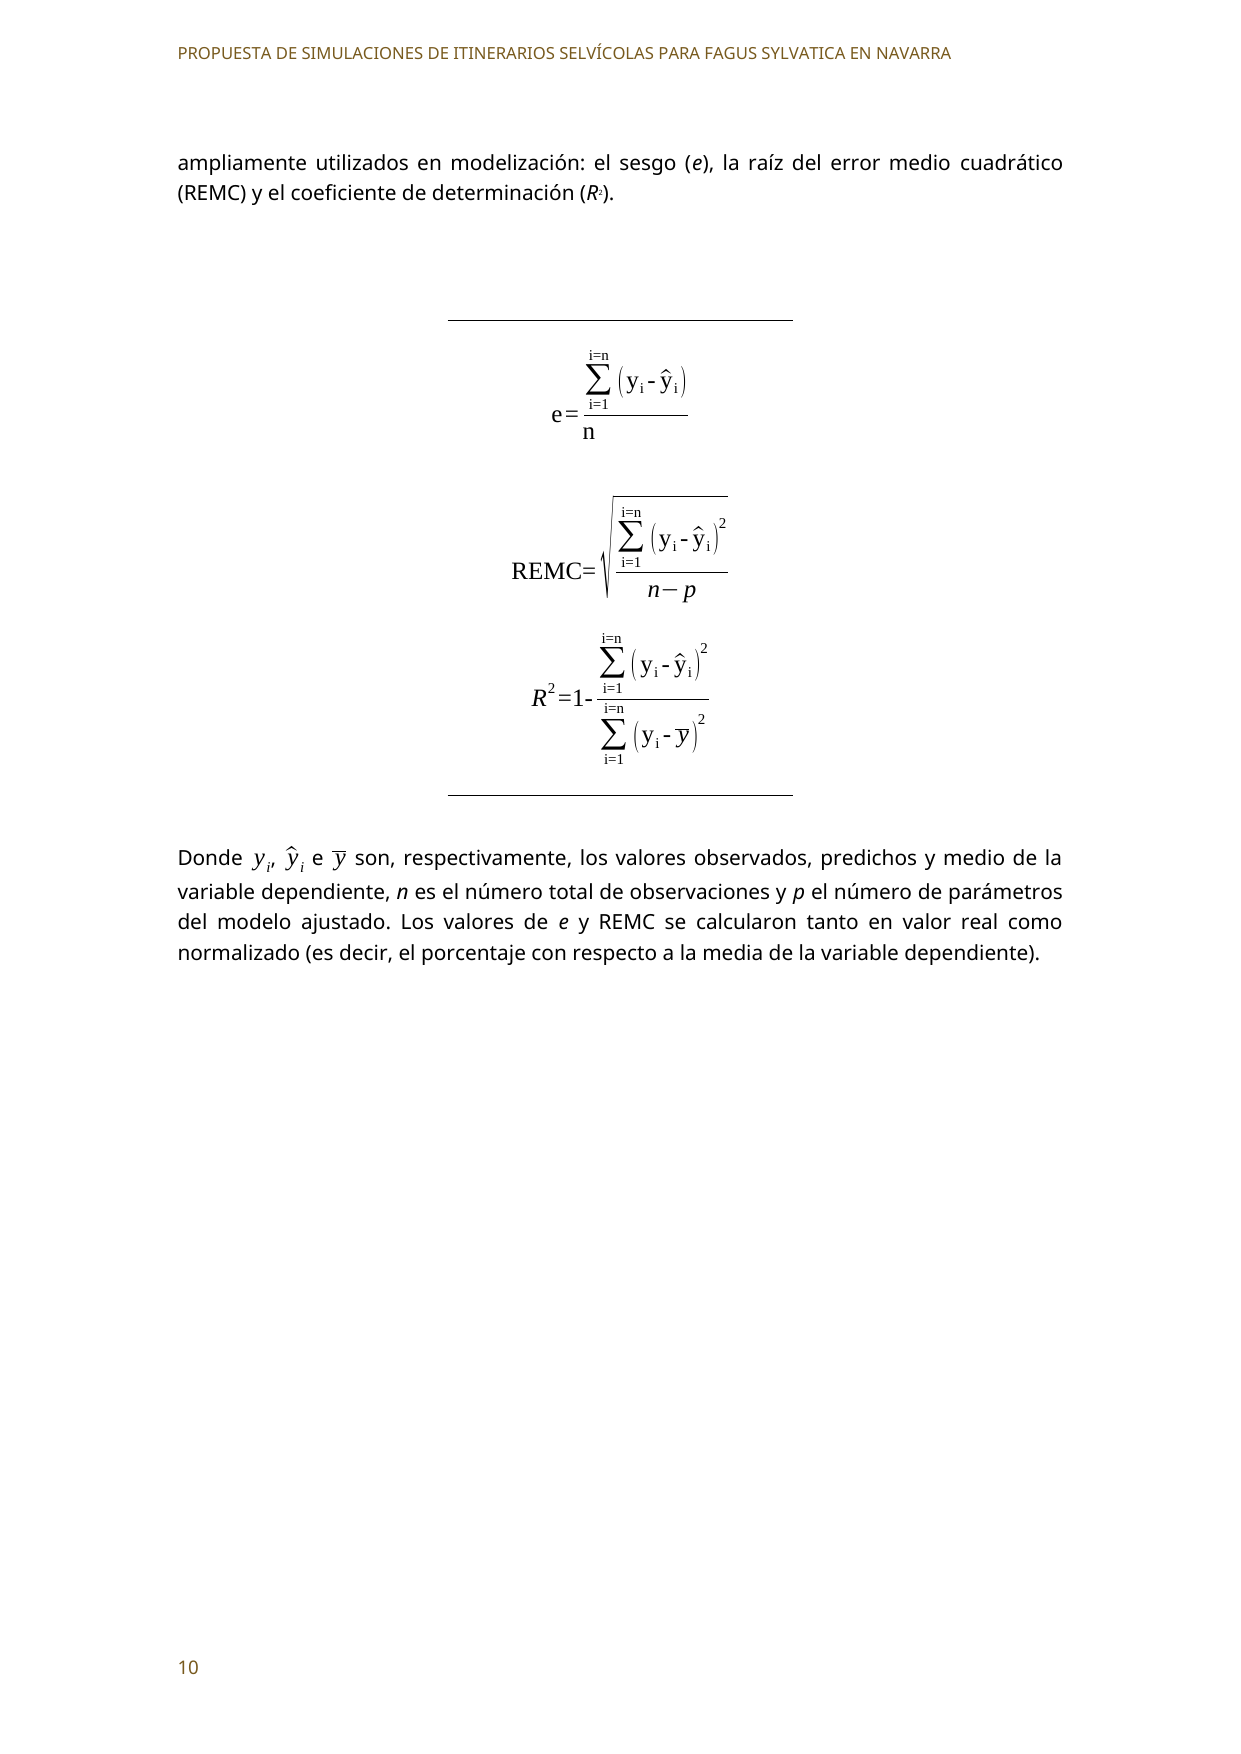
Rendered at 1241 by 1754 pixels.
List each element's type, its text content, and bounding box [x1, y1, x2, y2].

text ampliamente utilizados en modelización: el sesgo (e), la raíz del error medio cuadrático (REMC) y el coeficiente de determinación (R2). [177, 148, 1063, 207]
text Donde , e son, respectivamente, los valores observados, predichos y medio de la variable dependiente, n es el número total de observaciones y p el número de parámetros del modelo ajustado. Los valores de e y REMC se calcularon tanto en valor real como normalizado (es decir, el porcentaje con respecto a la media de la variable dependiente). [177, 843, 1063, 967]
table_header [448, 321, 793, 470]
table_cell [448, 470, 793, 795]
